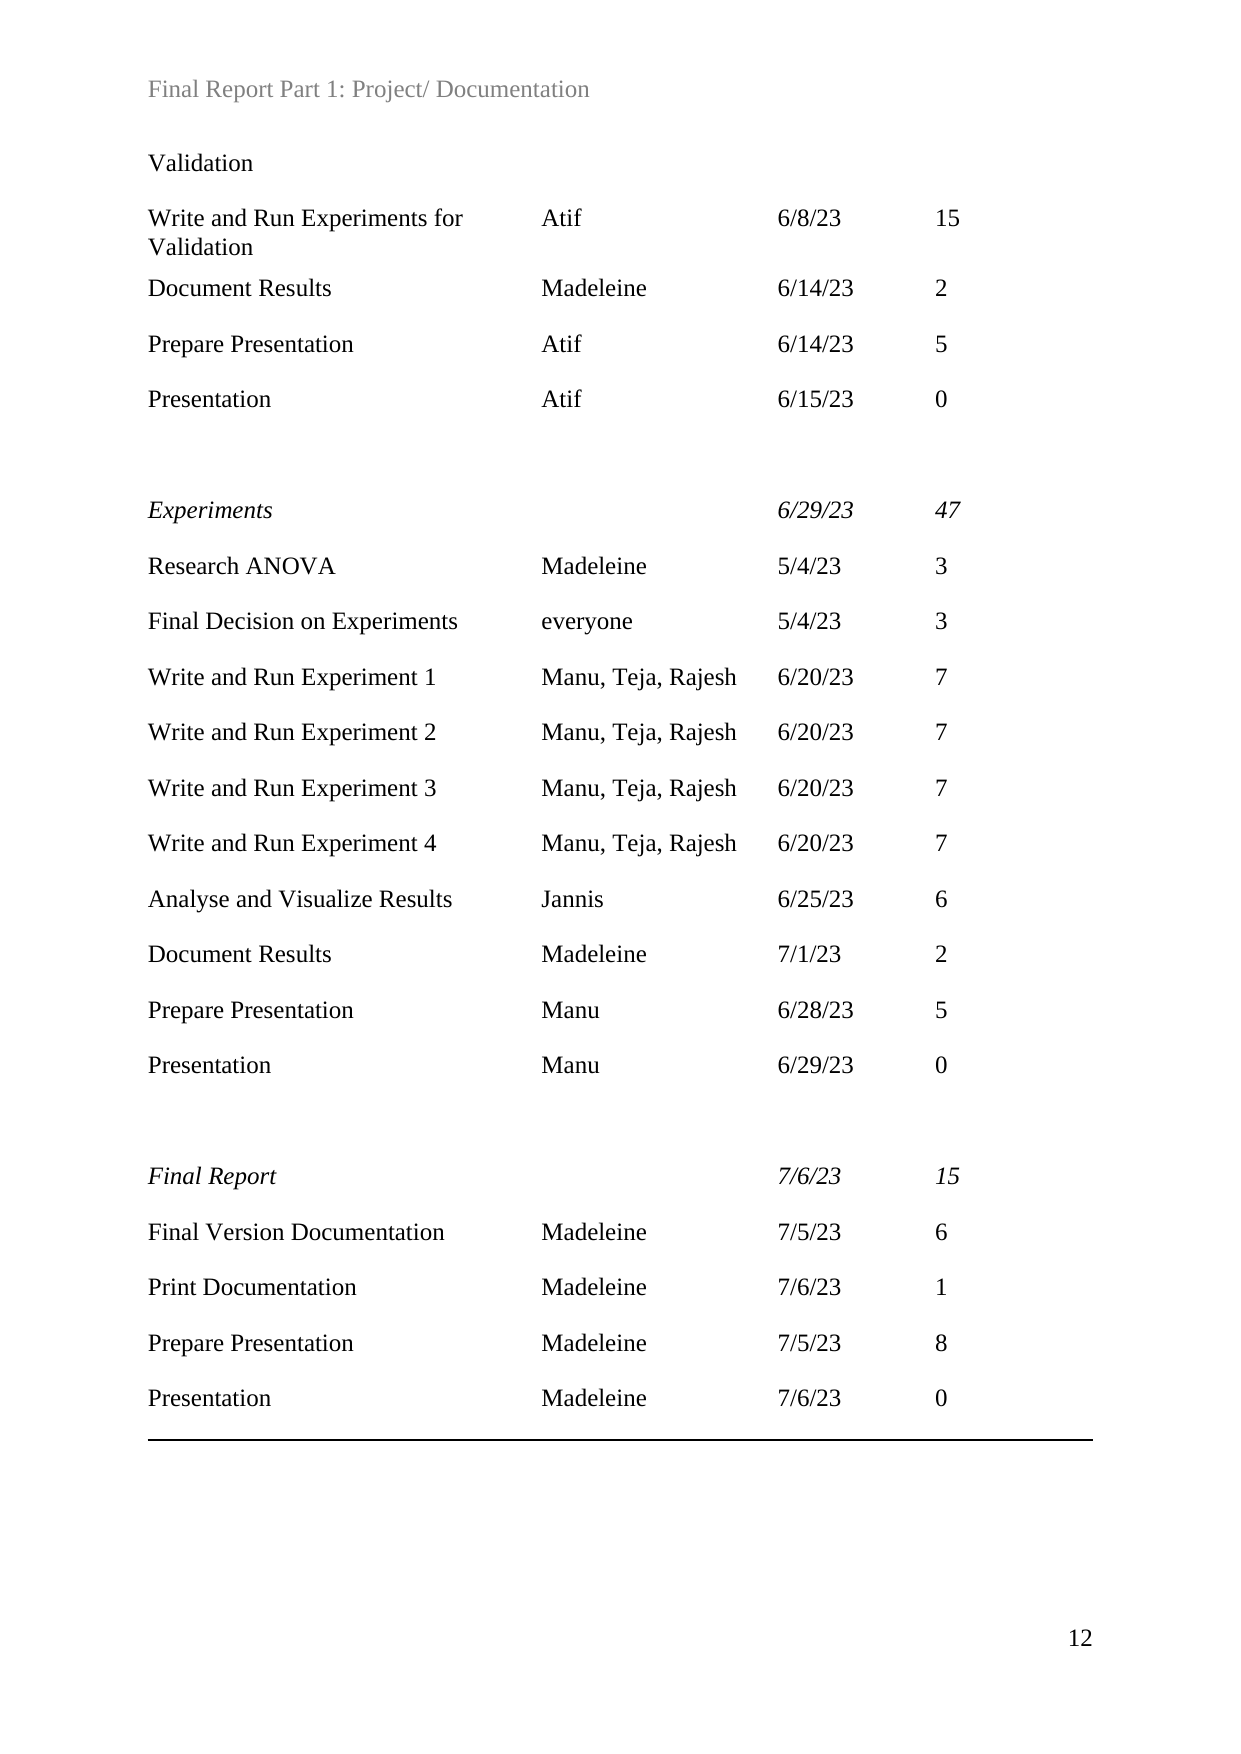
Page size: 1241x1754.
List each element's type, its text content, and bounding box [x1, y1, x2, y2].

table_cell 7 [935, 717, 1093, 773]
table_cell Presentation [148, 1050, 541, 1106]
table_cell Final Version Documentation [148, 1217, 541, 1272]
table_cell Validation [148, 148, 541, 203]
table_cell 29.06.23 [778, 1050, 935, 1106]
table_cell Write and Run Experiments for Validation [148, 203, 541, 273]
table_cell [541, 1106, 777, 1161]
table_cell 3 [935, 551, 1093, 606]
table_cell Print Documentation [148, 1273, 541, 1328]
table_cell Madeleine [541, 939, 777, 995]
table_cell [541, 440, 777, 495]
table_cell Presentation [148, 384, 541, 440]
table_cell 29.06.23 [778, 495, 935, 551]
table_cell everyone [541, 606, 777, 662]
table_cell Madeleine [541, 551, 777, 606]
table_cell 14.06.23 [778, 273, 935, 329]
table_cell [778, 1106, 935, 1161]
table_cell Madeleine [541, 273, 777, 329]
table_cell 5 [935, 995, 1093, 1050]
table_cell [935, 148, 1093, 203]
table_cell 14.06.23 [778, 329, 935, 384]
table_cell Prepare Presentation [148, 1328, 541, 1383]
table_cell Madeleine [541, 1384, 777, 1439]
table_cell 15 [935, 203, 1093, 273]
table_cell 6 [935, 884, 1093, 939]
table_cell Document Results [148, 939, 541, 995]
table_cell 04.05.23 [778, 551, 935, 606]
table_cell [541, 1161, 777, 1217]
table_cell Jannis [541, 884, 777, 939]
table_cell Experiments [148, 495, 541, 551]
table_cell 25.06.23 [778, 884, 935, 939]
table_cell Atif [541, 329, 777, 384]
table_cell 0 [935, 1050, 1093, 1106]
table_cell 20.06.23 [778, 662, 935, 717]
table_cell 3 [935, 606, 1093, 662]
table_cell 20.06.23 [778, 773, 935, 828]
table_cell Madeleine [541, 1273, 777, 1328]
table_cell 04.05.23 [778, 606, 935, 662]
table_cell 7 [935, 828, 1093, 884]
table_cell 15 [935, 1161, 1093, 1217]
table_cell Write and Run Experiment 3 [148, 773, 541, 828]
table_cell Analyse and Visualize Results [148, 884, 541, 939]
table_cell 7 [935, 773, 1093, 828]
table_cell Final Decision on Experiments [148, 606, 541, 662]
table_cell Manu, Teja, Rajesh [541, 773, 777, 828]
table_cell Presentation [148, 1384, 541, 1439]
table_cell Manu, Teja, Rajesh [541, 828, 777, 884]
table_cell Atif [541, 203, 777, 273]
table_cell 6 [935, 1217, 1093, 1272]
table_cell 27.04.23 [778, 148, 935, 203]
table_cell Madeleine [541, 1328, 777, 1383]
table_cell Prepare Presentation [148, 995, 541, 1050]
table_cell [148, 440, 541, 495]
table_cell Manu, Teja, Rajesh [541, 662, 777, 717]
table_cell Write and Run Experiment 1 [148, 662, 541, 717]
table_cell Write and Run Experiment 2 [148, 717, 541, 773]
table_cell 01.07.23 [778, 939, 935, 995]
table_cell [541, 495, 777, 551]
table_cell Research ANOVA [148, 551, 541, 606]
table_cell 20.06.23 [778, 828, 935, 884]
table_cell 2 [935, 273, 1093, 329]
table_cell 28.06.23 [778, 995, 935, 1050]
table_cell 47 [935, 495, 1093, 551]
table_cell 06.07.23 [778, 1161, 935, 1217]
table_cell 2 [935, 939, 1093, 995]
table_cell 08.06.23 [778, 203, 935, 273]
table_cell [778, 440, 935, 495]
table_cell Atif [541, 384, 777, 440]
table_cell 8 [935, 1328, 1093, 1383]
table_cell 06.07.23 [778, 1273, 935, 1328]
table_cell Document Results [148, 273, 541, 329]
table_cell Manu [541, 995, 777, 1050]
table_cell 20.06.23 [778, 717, 935, 773]
table_cell [541, 148, 777, 203]
table_cell 5 [935, 329, 1093, 384]
table_cell Prepare Presentation [148, 329, 541, 384]
table_cell 06.07.23 [778, 1384, 935, 1439]
table_cell 05.07.23 [778, 1217, 935, 1272]
table_cell 15.06.23 [778, 384, 935, 440]
table_cell Manu [541, 1050, 777, 1106]
table_cell Madeleine [541, 1217, 777, 1272]
table_cell 7 [935, 662, 1093, 717]
table_cell 0 [935, 1384, 1093, 1439]
table_cell 05.07.23 [778, 1328, 935, 1383]
table_cell Final Report [148, 1161, 541, 1217]
table_cell 1 [935, 1273, 1093, 1328]
table_cell Manu, Teja, Rajesh [541, 717, 777, 773]
table_cell [935, 440, 1093, 495]
table_cell [148, 1106, 541, 1161]
table_cell Write and Run Experiment 4 [148, 828, 541, 884]
table_cell [935, 1106, 1093, 1161]
table_cell 0 [935, 384, 1093, 440]
